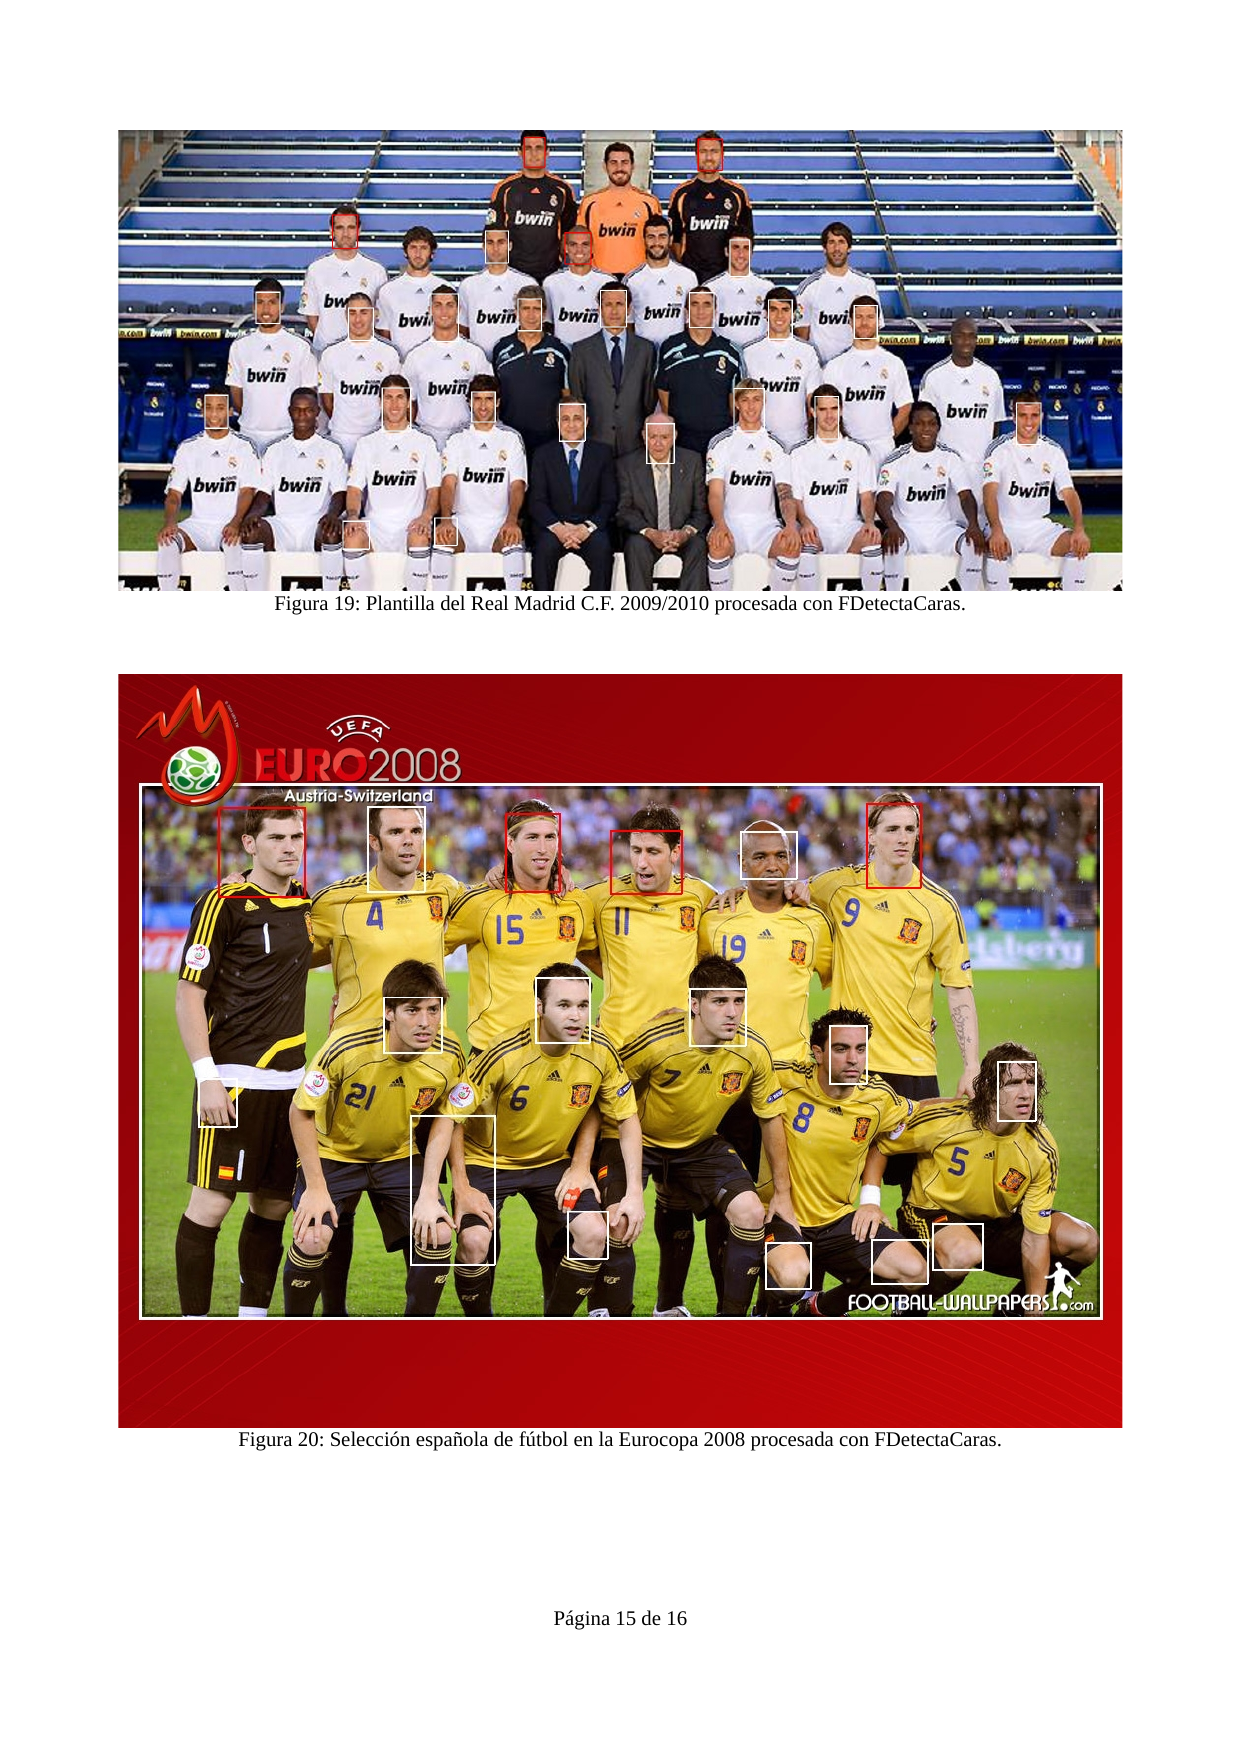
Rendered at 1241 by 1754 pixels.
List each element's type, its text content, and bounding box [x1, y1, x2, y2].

text Figura 19: Plantilla del Real Madrid C.F. 2009/2010 procesada con FDetectaCaras. [118, 591, 1122, 614]
picture [118, 674, 1123, 1428]
text Figura 20: Selección española de fútbol en la Eurocopa 2008 procesada con FDetectaCaras. [118, 1428, 1122, 1451]
picture [118, 130, 1123, 591]
